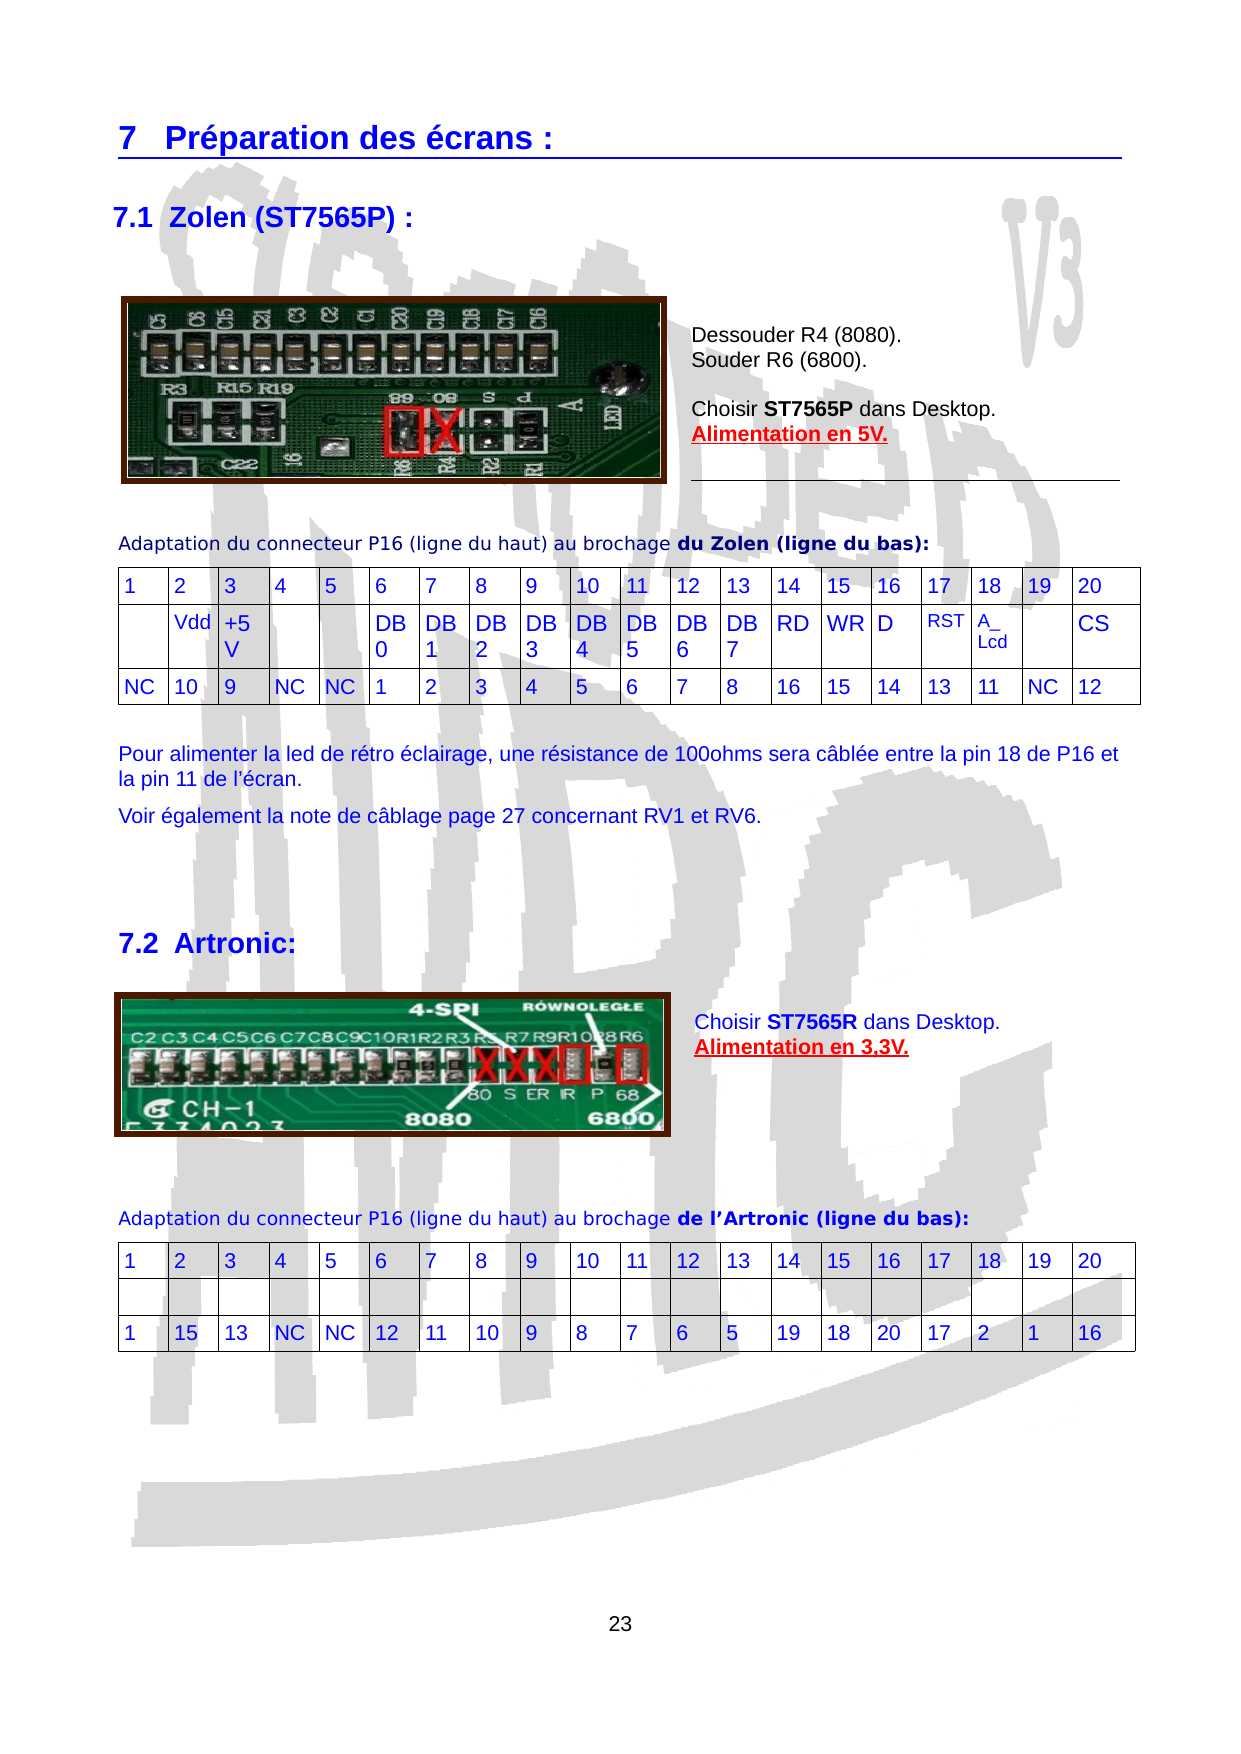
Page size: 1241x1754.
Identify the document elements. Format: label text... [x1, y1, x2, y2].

table_cell 6 [671, 1316, 720, 1351]
table_header 4 [270, 1243, 319, 1278]
table_header 3 [219, 1243, 269, 1278]
table_cell [370, 1279, 419, 1315]
table_header 10 [571, 1243, 620, 1278]
subtitle 7.1 Zolen (ST7565P) : [112, 201, 1122, 234]
table_header 16 [872, 568, 921, 603]
table_header 2 [169, 568, 218, 603]
table_header 8 [470, 568, 520, 603]
table_header 10 [571, 568, 620, 603]
text Choisir ST7565P dans Desktop. [667, 397, 1122, 421]
table_cell [721, 1279, 771, 1315]
table_header 8 [470, 1243, 520, 1278]
table_cell [320, 605, 369, 668]
table_header 5 [320, 1243, 369, 1278]
table_cell 5 [571, 669, 620, 704]
table_cell DB0 [370, 605, 419, 668]
table_cell 5 [721, 1316, 771, 1351]
text Alimentation en 5V. [667, 421, 1122, 446]
table_header 9 [521, 1243, 570, 1278]
table_cell 11 [972, 669, 1022, 704]
table_cell [169, 1279, 218, 1315]
table_cell 2 [972, 1316, 1022, 1351]
table_header 15 [822, 1243, 871, 1278]
table_cell DB7 [721, 605, 771, 668]
table_cell RST [922, 605, 971, 668]
table_cell RD [772, 605, 821, 668]
table_cell 10 [169, 669, 218, 704]
table_header 19 [1023, 568, 1072, 603]
table_cell 20 [872, 1316, 921, 1351]
table_header 6 [370, 1243, 419, 1278]
table_cell 19 [772, 1316, 821, 1351]
table_header 9 [521, 568, 570, 603]
table_cell 15 [169, 1316, 218, 1351]
table_header 2 [169, 1243, 218, 1278]
table_cell DB6 [671, 605, 720, 668]
table_cell CS [1073, 605, 1140, 668]
table_cell [420, 1279, 469, 1315]
table_cell [671, 1279, 720, 1315]
table_cell DB4 [571, 605, 620, 668]
table_cell 8 [571, 1316, 620, 1351]
table_header 7 [420, 1243, 469, 1278]
table_cell [571, 1279, 620, 1315]
table_header 18 [972, 568, 1022, 603]
table_cell [1023, 1279, 1072, 1315]
text Dessouder R4 (8080). [667, 322, 1122, 347]
table_header 3 [219, 568, 269, 603]
table_header 14 [772, 1243, 821, 1278]
table_header 1 [119, 1243, 168, 1278]
table_cell 8 [721, 669, 771, 704]
text Pour alimenter la led de rétro éclairage, une résistance de 100ohms sera câblée entre la pin 18 de P16 et la pin 11 de l’écran. [118, 742, 1122, 791]
text Choisir ST7565R dans Desktop. [671, 1009, 1122, 1034]
table_header 1 [119, 568, 168, 603]
table_cell 16 [1073, 1316, 1135, 1351]
table_header 12 [671, 568, 720, 603]
table_cell [772, 1279, 821, 1315]
table_cell [119, 1279, 168, 1315]
table_cell 1 [119, 1316, 168, 1351]
table_cell A_ Lcd [972, 605, 1022, 668]
text Alimentation en 3,3V. [671, 1034, 1122, 1058]
table_cell 9 [521, 1316, 570, 1351]
table_header 13 [721, 1243, 771, 1278]
table_cell [119, 605, 168, 668]
text Adaptation du connecteur P16 (ligne du haut) au brochage du Zolen (ligne du bas): [118, 533, 1122, 555]
table_header 6 [370, 568, 419, 603]
table_cell [219, 1279, 269, 1315]
text Voir également la note de câblage page 27 concernant RV1 et RV6. [118, 803, 1122, 828]
text Souder R6 (6800). [667, 347, 1122, 372]
table_header 16 [872, 1243, 921, 1278]
table_header 15 [822, 568, 871, 603]
table_cell 1 [370, 669, 419, 704]
table_cell DB1 [420, 605, 469, 668]
table_cell [320, 1279, 369, 1315]
table_cell 18 [822, 1316, 871, 1351]
table_cell NC [320, 669, 369, 704]
table_cell [270, 605, 319, 668]
table_header 5 [320, 568, 369, 603]
table_cell +5V [219, 605, 269, 668]
table_header 17 [922, 1243, 971, 1278]
table_cell 6 [621, 669, 670, 704]
table_header 7 [420, 568, 469, 603]
table_cell 16 [772, 669, 821, 704]
table_cell WR [822, 605, 871, 668]
table_cell 9 [219, 669, 269, 704]
table_cell 4 [521, 669, 570, 704]
table_cell NC [1023, 669, 1072, 704]
table_header 20 [1073, 568, 1140, 603]
table_cell [1023, 605, 1072, 668]
table_cell DB3 [521, 605, 570, 668]
table_header 19 [1023, 1243, 1072, 1278]
text Adaptation du connecteur P16 (ligne du haut) au brochage de l’Artronic (ligne du bas): [118, 1208, 1122, 1229]
table_cell [972, 1279, 1022, 1315]
table_cell 17 [922, 1316, 971, 1351]
subtitle 7 Préparation des écrans : [118, 118, 1122, 157]
table_cell Vdd [169, 605, 218, 668]
table_cell [872, 1279, 921, 1315]
table_cell 11 [420, 1316, 469, 1351]
table_cell 2 [420, 669, 469, 704]
table_cell [922, 1279, 971, 1315]
table_cell [621, 1279, 670, 1315]
table_header 13 [721, 568, 771, 603]
table_cell 7 [671, 669, 720, 704]
table_cell 14 [872, 669, 921, 704]
table_cell [470, 1279, 520, 1315]
table_cell 13 [922, 669, 971, 704]
table_header 11 [621, 568, 670, 603]
table_cell 3 [470, 669, 520, 704]
table_cell 10 [470, 1316, 520, 1351]
table_cell [521, 1279, 570, 1315]
picture [122, 999, 662, 1130]
table_header 12 [671, 1243, 720, 1278]
picture [129, 303, 659, 477]
table_cell [822, 1279, 871, 1315]
table_header 11 [621, 1243, 670, 1278]
table_cell NC [119, 669, 168, 704]
table_cell 13 [219, 1316, 269, 1351]
table_cell D [872, 605, 921, 668]
table_cell NC [270, 1316, 319, 1351]
table_cell [1073, 1279, 1135, 1315]
table_cell NC [320, 1316, 369, 1351]
table_cell DB5 [621, 605, 670, 668]
table_cell 12 [1073, 669, 1140, 704]
table_header 20 [1073, 1243, 1135, 1278]
table_cell 15 [822, 669, 871, 704]
subtitle 7.2 Artronic: [118, 926, 1122, 959]
table_header 17 [922, 568, 971, 603]
table_cell NC [270, 669, 319, 704]
table_cell DB2 [470, 605, 520, 668]
table_header 14 [772, 568, 821, 603]
table_header 18 [972, 1243, 1022, 1278]
table_cell 12 [370, 1316, 419, 1351]
table_header 4 [270, 568, 319, 603]
table_cell [270, 1279, 319, 1315]
table_cell 7 [621, 1316, 670, 1351]
table_cell 1 [1023, 1316, 1072, 1351]
